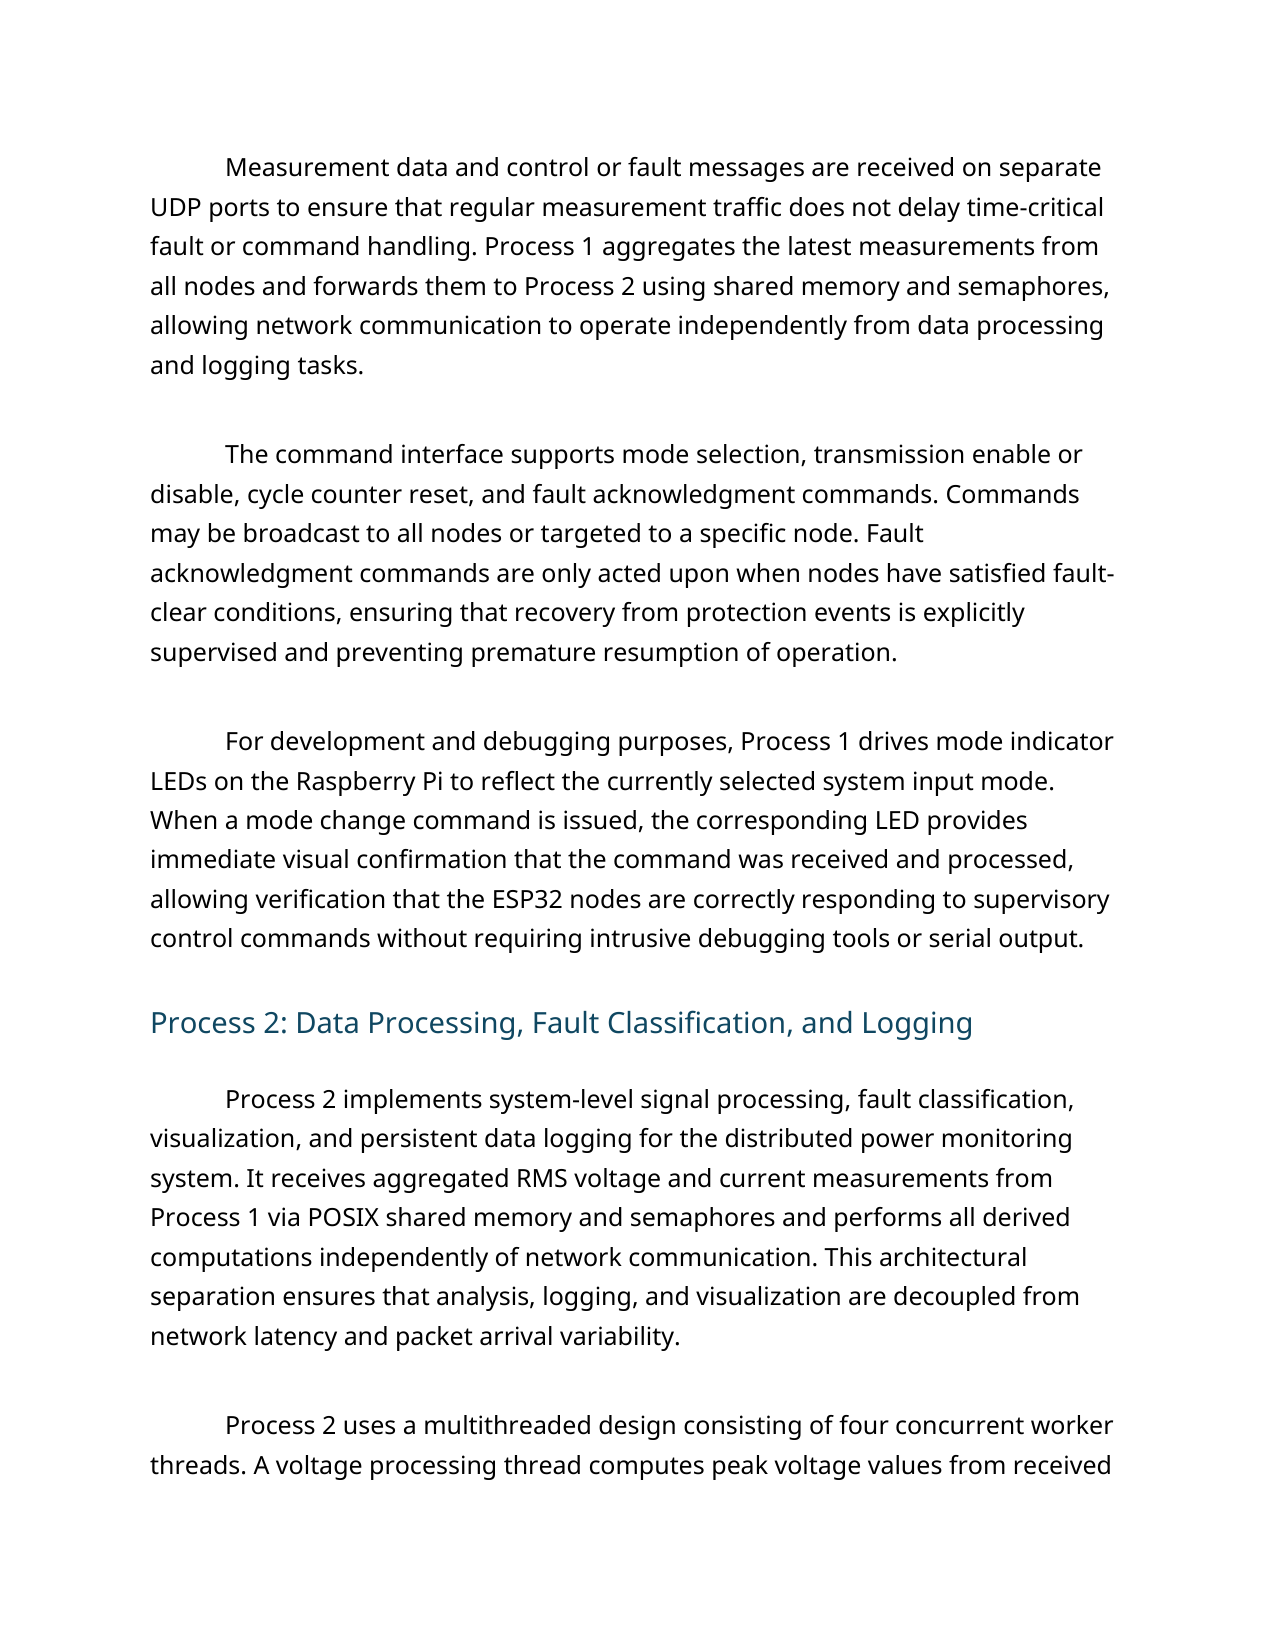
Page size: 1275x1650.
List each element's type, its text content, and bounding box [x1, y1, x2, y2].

text Process 2 implements system-level signal processing, fault classification, visualization, and persistent data logging for the distributed power monitoring system. It receives aggregated RMS voltage and current measurements from Process 1 via POSIX shared memory and semaphores and performs all derived computations independently of network communication. This architectural separation ensures that analysis, logging, and visualization are decoupled from network latency and packet arrival variability. [150, 1082, 1125, 1352]
text For development and debugging purposes, Process 1 drives mode indicator LEDs on the Raspberry Pi to reflect the currently selected system input mode. When a mode change command is issued, the corresponding LED provides immediate visual confirmation that the command was received and processed, allowing verification that the ESP32 nodes are correctly responding to supervisory control commands without requiring intrusive debugging tools or serial output. [150, 724, 1125, 955]
subtitle Process 2: Data Processing, Fault Classification, and Logging [150, 1002, 1125, 1042]
text The command interface supports mode selection, transmission enable or disable, cycle counter reset, and fault acknowledgment commands. Commands may be broadcast to all nodes or targeted to a specific node. Fault acknowledgment commands are only acted upon when nodes have satisfied fault-clear conditions, ensuring that recovery from protection events is explicitly supervised and preventing premature resumption of operation. [150, 437, 1125, 668]
text Measurement data and control or fault messages are received on separate UDP ports to ensure that regular measurement traffic does not delay time-critical fault or command handling. Process 1 aggregates the latest measurements from all nodes and forwards them to Process 2 using shared memory and semaphores, allowing network communication to operate independently from data processing and logging tasks. [150, 150, 1125, 381]
text Process 2 uses a multithreaded design consisting of four concurrent worker threads. A voltage processing thread computes peak voltage values from received [150, 1408, 1125, 1481]
